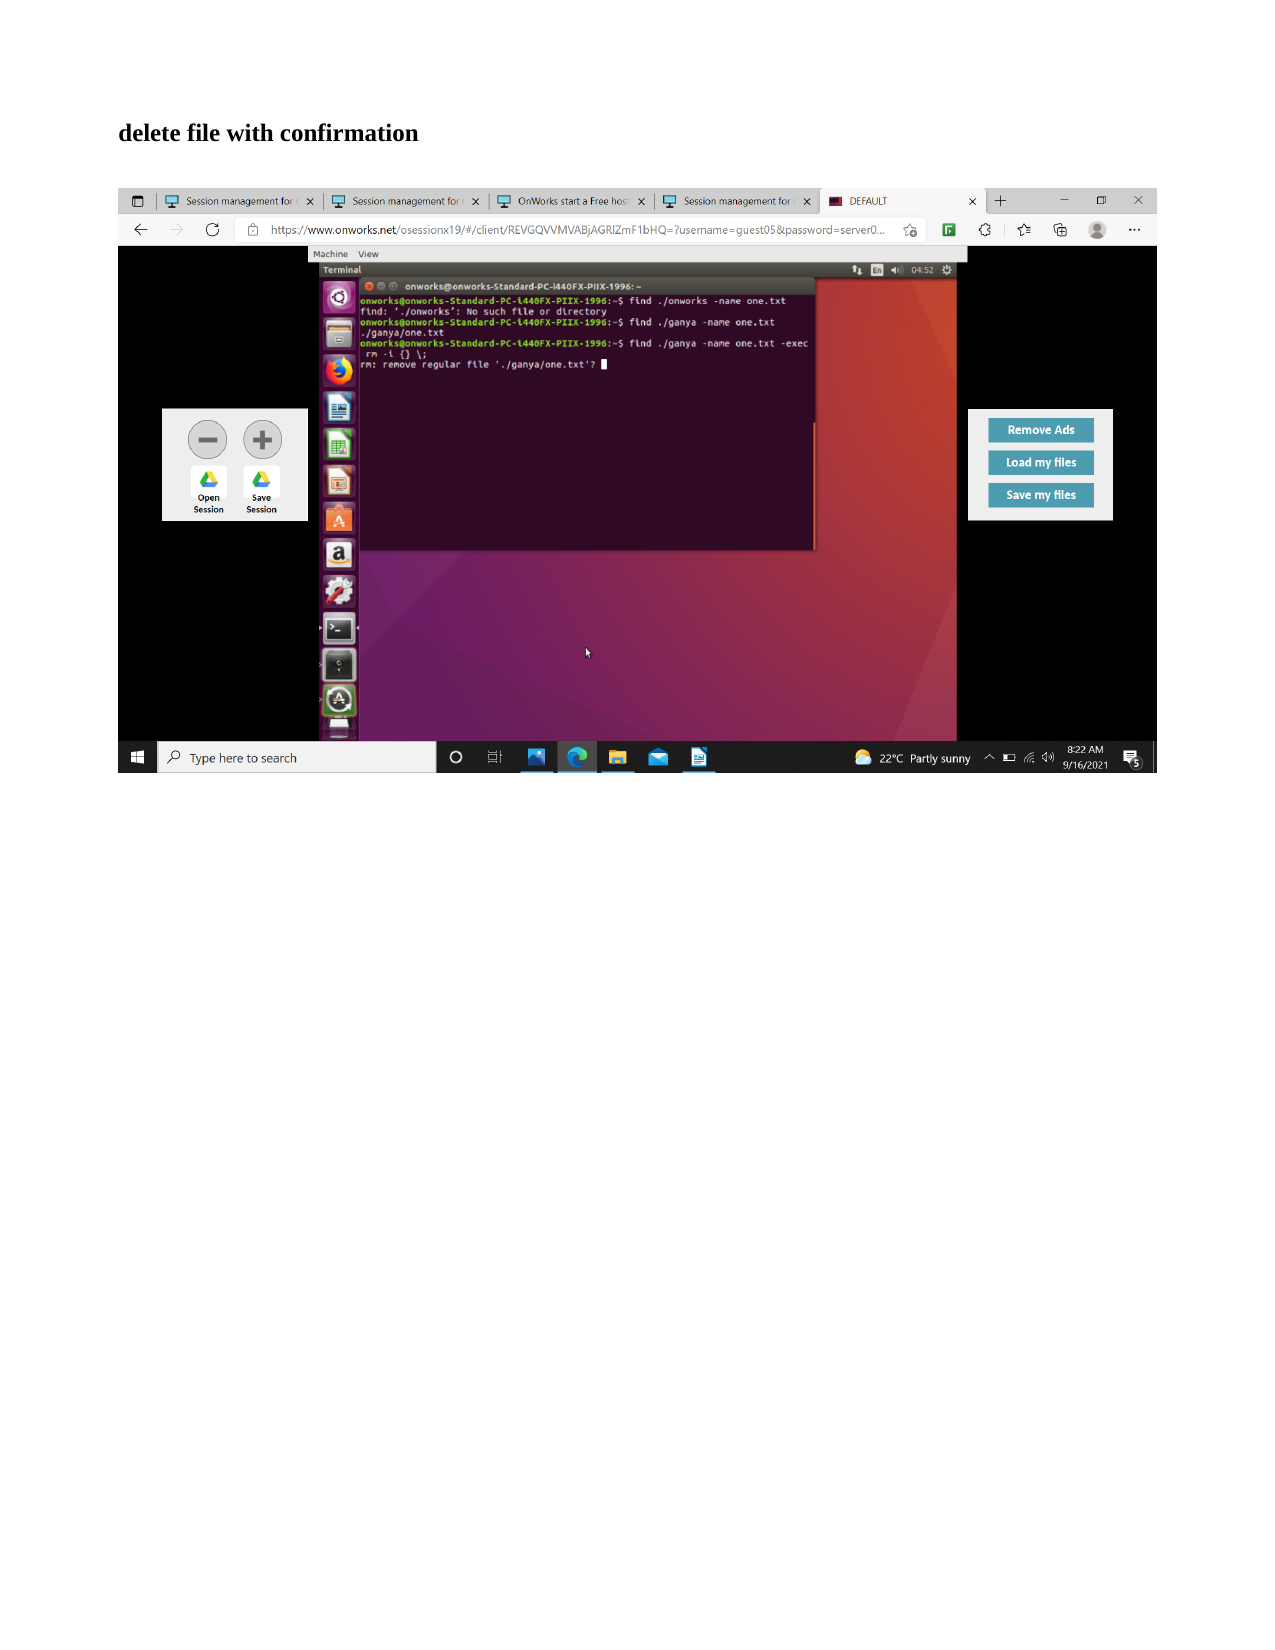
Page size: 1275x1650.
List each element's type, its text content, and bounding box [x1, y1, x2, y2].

picture [118, 188, 1157, 773]
text delete file with confirmation [118, 118, 1157, 147]
